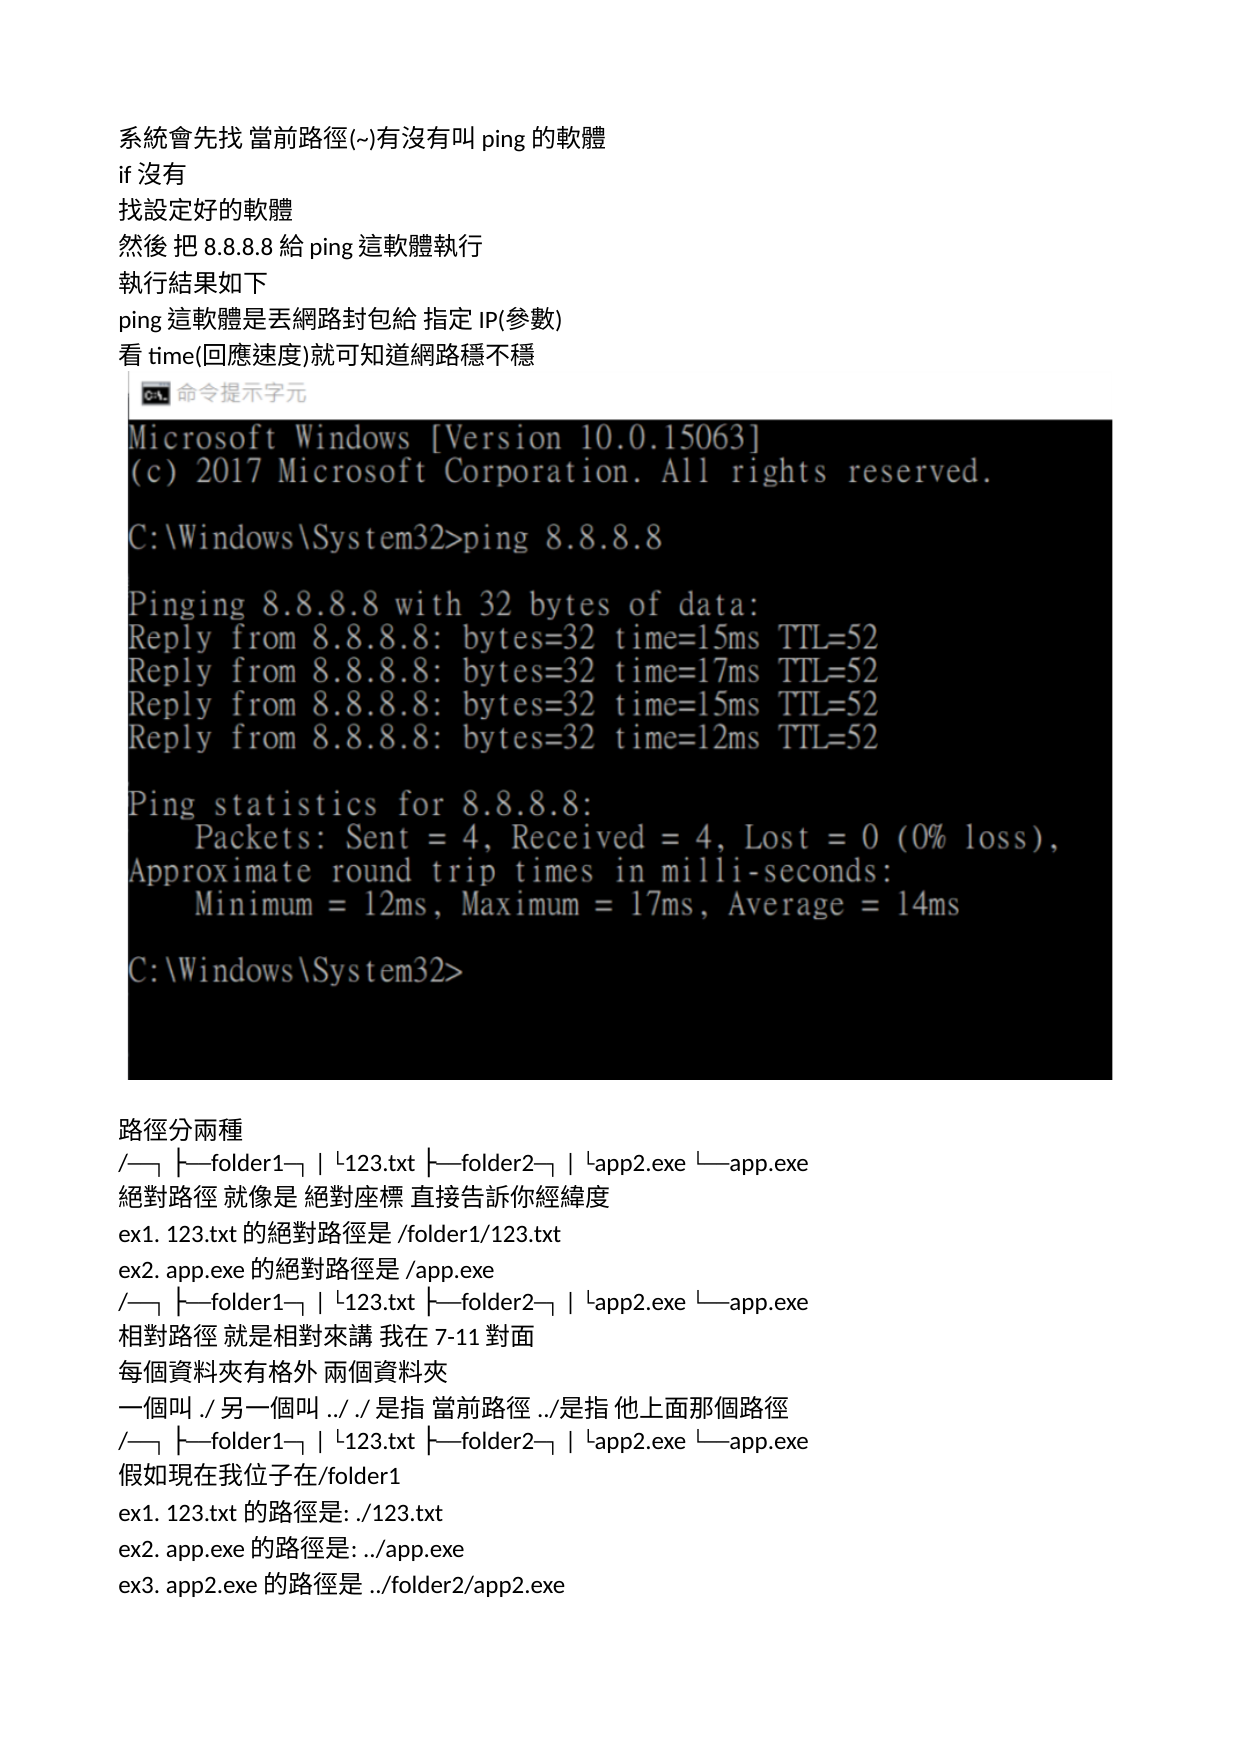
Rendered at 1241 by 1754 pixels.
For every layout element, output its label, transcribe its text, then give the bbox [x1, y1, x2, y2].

picture [127, 371, 1113, 1080]
text 相對路徑 就是相對來講 我在7-11對面 [118, 1316, 1122, 1353]
text 找設定好的軟體 [118, 191, 1122, 227]
text ex1. 123.txt 的路徑是: ./123.txt [118, 1492, 1122, 1528]
text 系統會先找 當前路徑(~)有沒有叫ping 的軟體 [118, 118, 1122, 154]
text /──┐ ├──folder1─┐ | └123.txt ├──folder2─┐ | └app2.exe └──app.exe [118, 1286, 1122, 1316]
text 假如現在我位子在/folder1 [118, 1456, 1122, 1492]
text /──┐ ├──folder1─┐ | └123.txt ├──folder2─┐ | └app2.exe └──app.exe [118, 1425, 1122, 1456]
text ex3. app2.exe 的路徑是 ../folder2/app2.exe [118, 1564, 1122, 1601]
text 一個叫 ./ 另一個叫 ../ ./ 是指 當前路徑 ../是指 他上面那個路徑 [118, 1389, 1122, 1425]
text 路徑分兩種 [118, 1110, 1122, 1147]
text /──┐ ├──folder1─┐ | └123.txt ├──folder2─┐ | └app2.exe └──app.exe [118, 1147, 1122, 1177]
text ex2. app.exe 的路徑是: ../app.exe [118, 1528, 1122, 1564]
text ex1. 123.txt的絕對路徑是 /folder1/123.txt [118, 1213, 1122, 1250]
text ex2. app.exe的絕對路徑是 /app.exe [118, 1250, 1122, 1286]
text 每個資料夾有格外 兩個資料夾 [118, 1353, 1122, 1389]
text 執行結果如下 [118, 263, 1122, 299]
text if 沒有 [118, 154, 1122, 191]
text 然後 把8.8.8.8 給ping這軟體執行 [118, 227, 1122, 263]
text 絕對路徑 就像是 絕對座標 直接告訴你經緯度 [118, 1177, 1122, 1213]
text 看time(回應速度)就可知道網路穩不穩 [118, 336, 1122, 372]
text ping 這軟體是丟網路封包給 指定IP(參數) [118, 299, 1122, 336]
